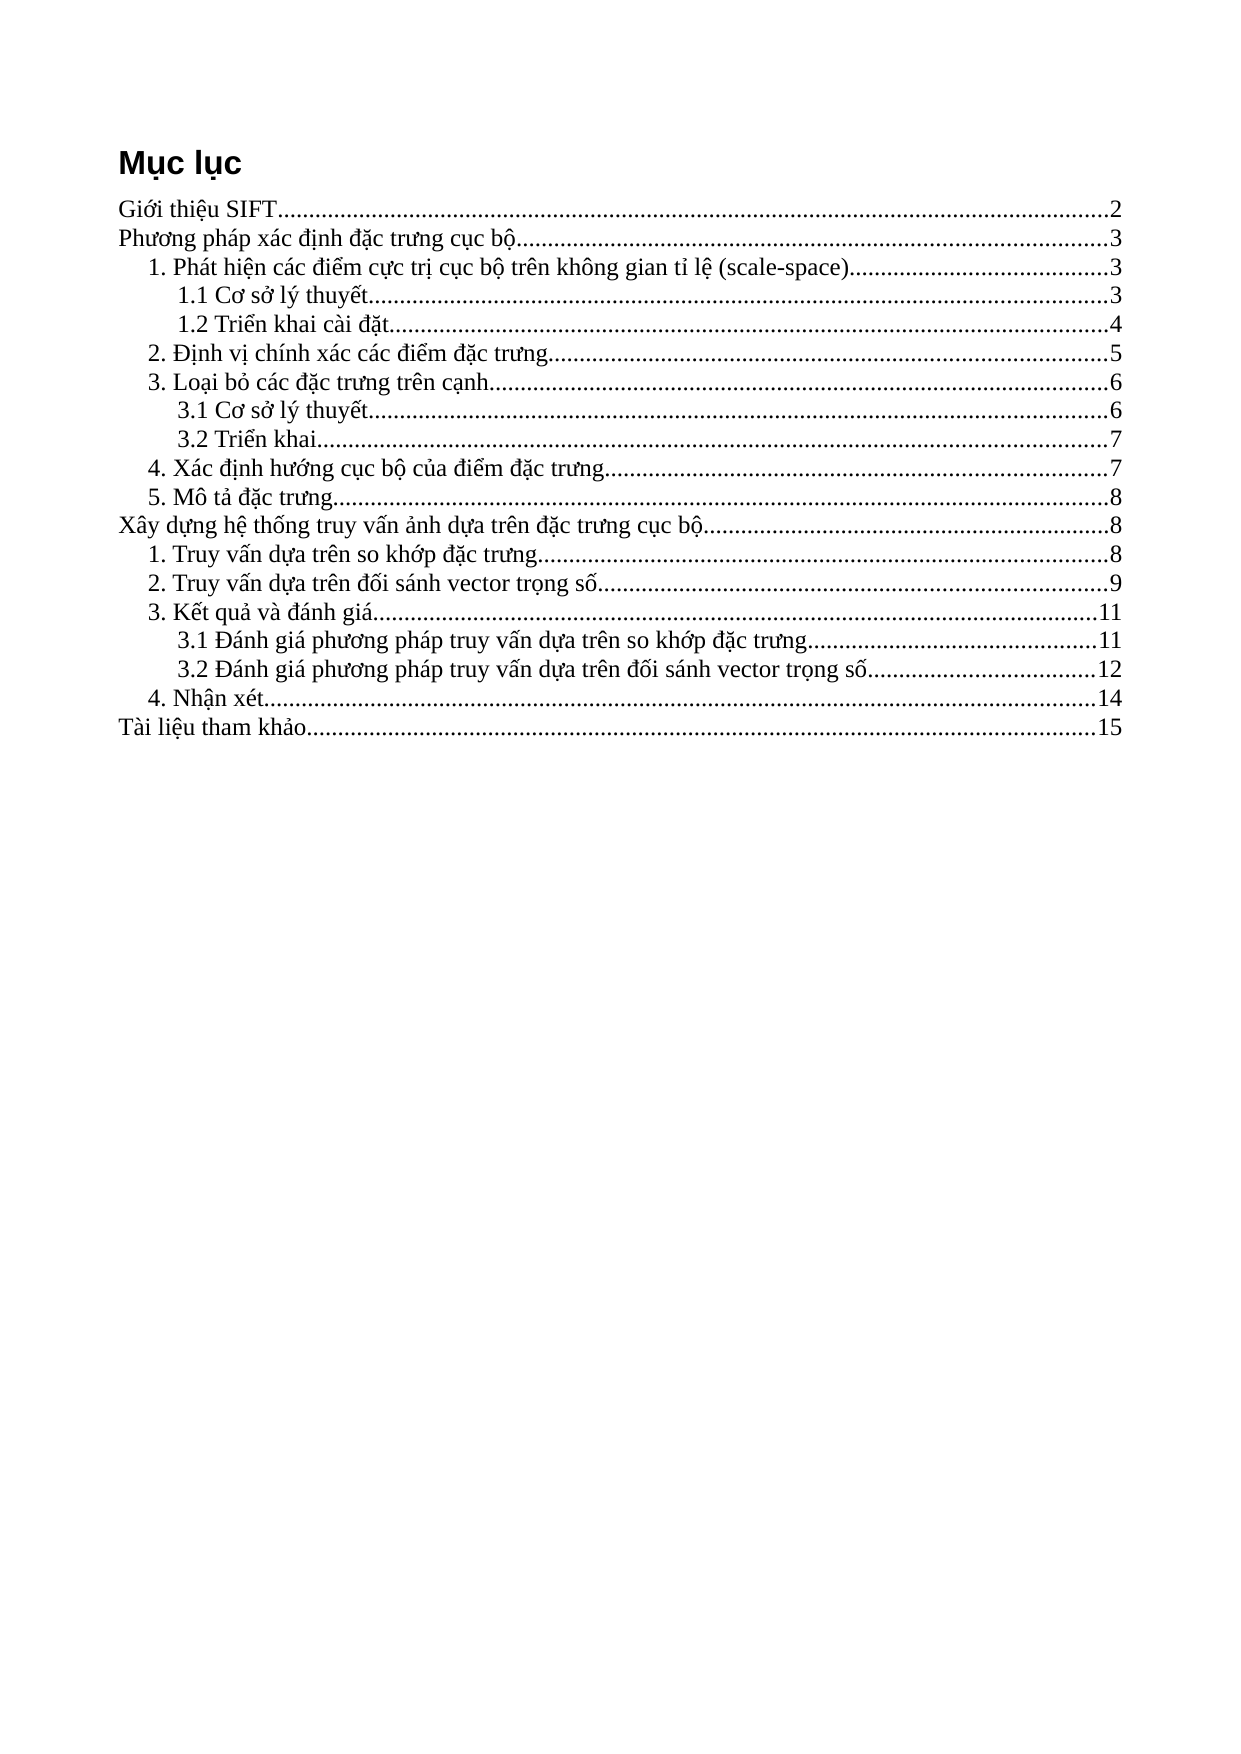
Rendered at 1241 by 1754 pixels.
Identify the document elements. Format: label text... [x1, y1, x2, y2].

text Phương pháp xác định đặc trưng cục bộ 3 [118, 223, 1122, 252]
text 3.2 Đánh giá phương pháp truy vấn dựa trên đối sánh vector trọng số 12 [177, 654, 1122, 683]
subtitle Mục lục [118, 143, 1122, 182]
text 2. Truy vấn dựa trên đối sánh vector trọng số 9 [148, 568, 1122, 597]
text 3. Loại bỏ các đặc trưng trên cạnh 6 [148, 367, 1122, 395]
text Giới thiệu SIFT 2 [118, 194, 1122, 223]
text 3. Kết quả và đánh giá 11 [148, 597, 1122, 625]
text 1. Truy vấn dựa trên so khớp đặc trưng 8 [148, 539, 1122, 568]
text 3.1 Đánh giá phương pháp truy vấn dựa trên so khớp đặc trưng 11 [177, 625, 1122, 654]
text 5. Mô tả đặc trưng 8 [148, 482, 1122, 510]
text 2. Định vị chính xác các điểm đặc trưng 5 [148, 338, 1122, 367]
text Xây dựng hệ thống truy vấn ảnh dựa trên đặc trưng cục bộ 8 [118, 510, 1122, 539]
text 1.2 Triển khai cài đặt 4 [177, 309, 1122, 338]
text 1. Phát hiện các điểm cực trị cục bộ trên không gian tỉ lệ (scale-space) 3 [148, 252, 1122, 280]
text 3.1 Cơ sở lý thuyết 6 [177, 395, 1122, 424]
text 4. Xác định hướng cục bộ của điểm đặc trưng 7 [148, 453, 1122, 482]
text 4. Nhận xét 14 [148, 683, 1122, 712]
text 1.1 Cơ sở lý thuyết 3 [177, 280, 1122, 309]
text Tài liệu tham khảo 15 [118, 712, 1122, 740]
text 3.2 Triển khai 7 [177, 424, 1122, 453]
